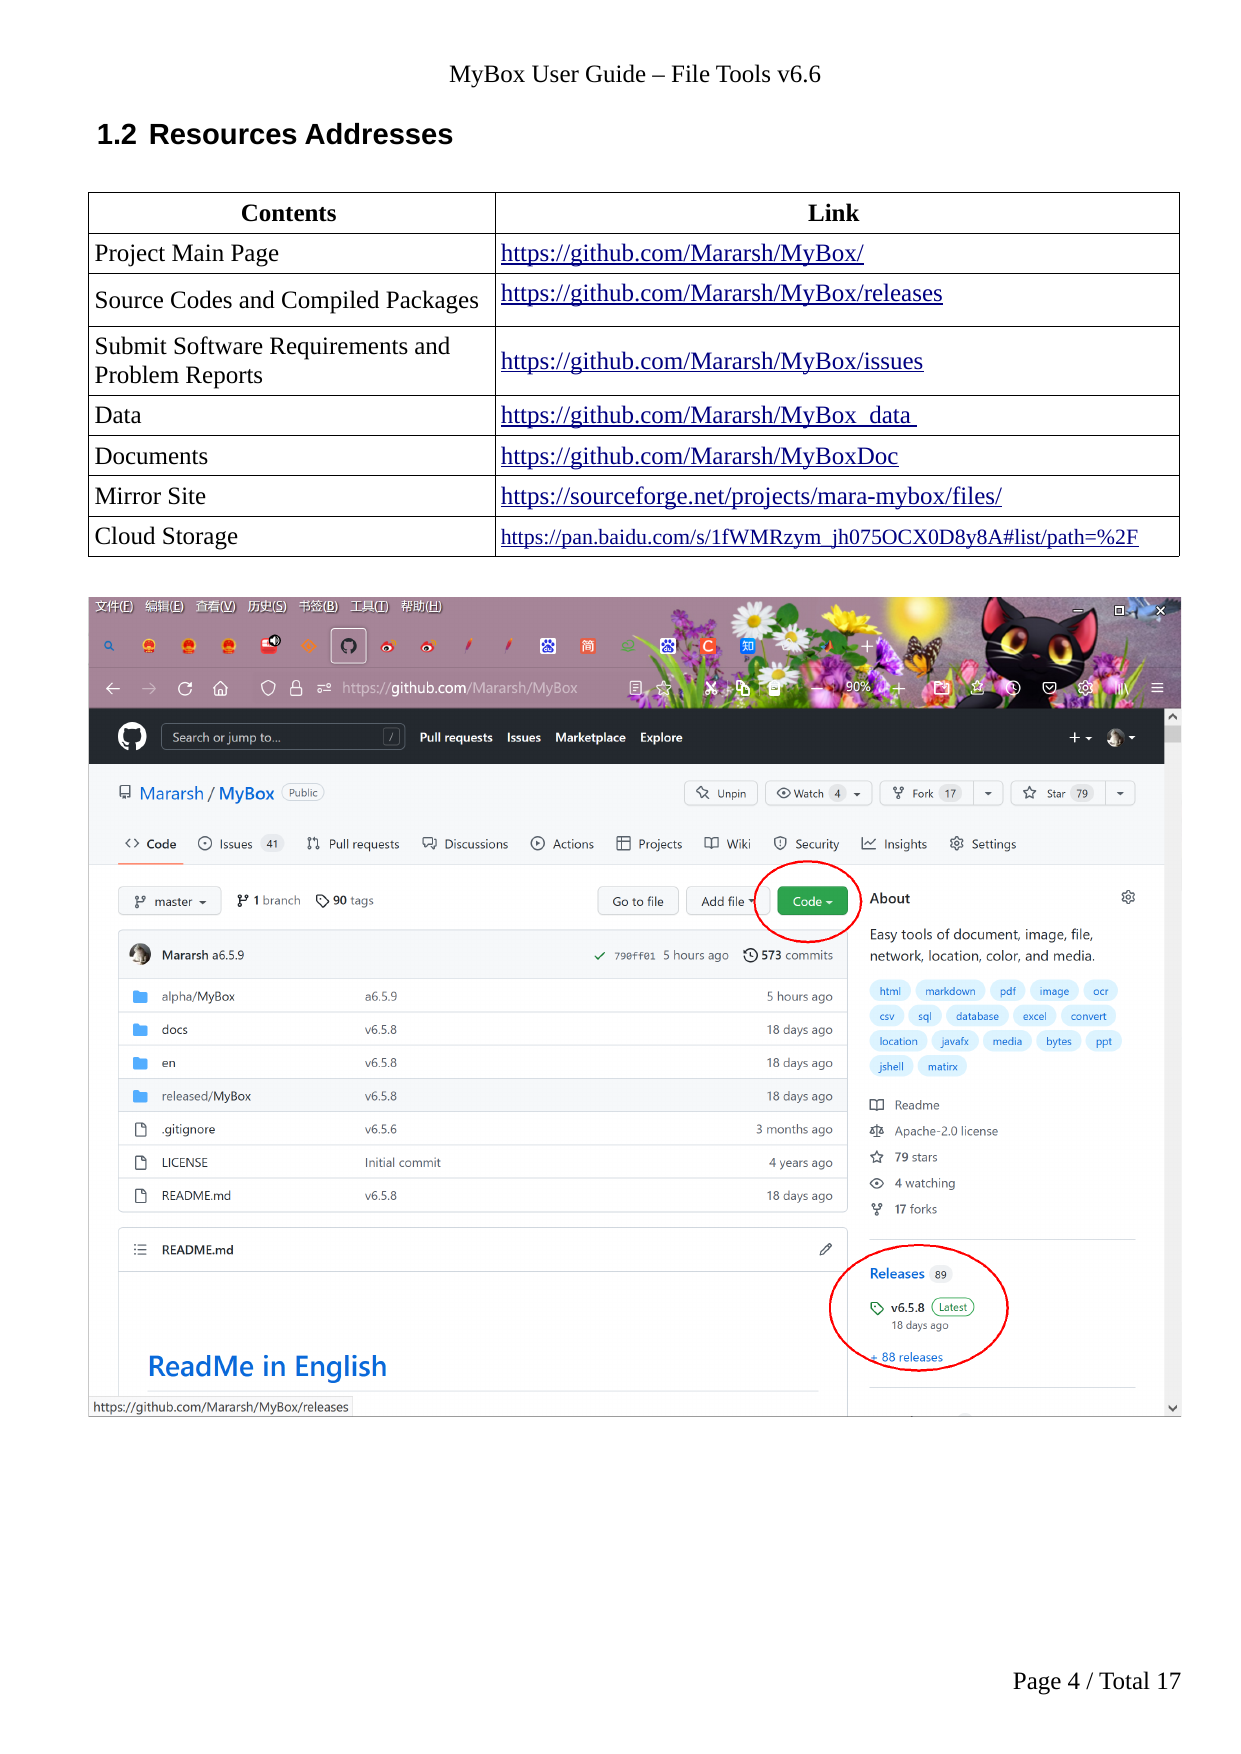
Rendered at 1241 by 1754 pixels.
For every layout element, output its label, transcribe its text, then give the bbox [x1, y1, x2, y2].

table_cell https://github.com/Mararsh/MyBox/issues [496, 327, 1179, 394]
table_cell https://pan.baidu.com/s/1fWMRzym_jh075OCX0D8y8A#list/path=%2F [496, 517, 1179, 556]
picture [88, 597, 1182, 1417]
table_cell Project Main Page [89, 234, 495, 273]
table_cell Mirror Site [89, 476, 495, 516]
table_cell https://github.com/Mararsh/MyBox/ [496, 234, 1179, 273]
table_cell Documents [89, 436, 495, 475]
table_cell https://github.com/Mararsh/MyBox/releases [496, 274, 1179, 326]
table_cell Submit Software Requirements and Problem Reports [89, 327, 495, 394]
table_cell Cloud Storage [89, 517, 495, 556]
table_cell Data [89, 396, 495, 435]
table_cell https://sourceforge.net/projects/mara-mybox/files/ [496, 476, 1179, 516]
table_cell Source Codes and Compiled Packages [89, 274, 495, 326]
subtitle Resources Addresses [88, 117, 1181, 151]
table_cell https://github.com/Mararsh/MyBox_data [496, 396, 1179, 435]
table_cell https://github.com/Mararsh/MyBoxDoc [496, 436, 1179, 475]
table_header Contents [89, 193, 495, 232]
table_header Link [496, 193, 1179, 232]
